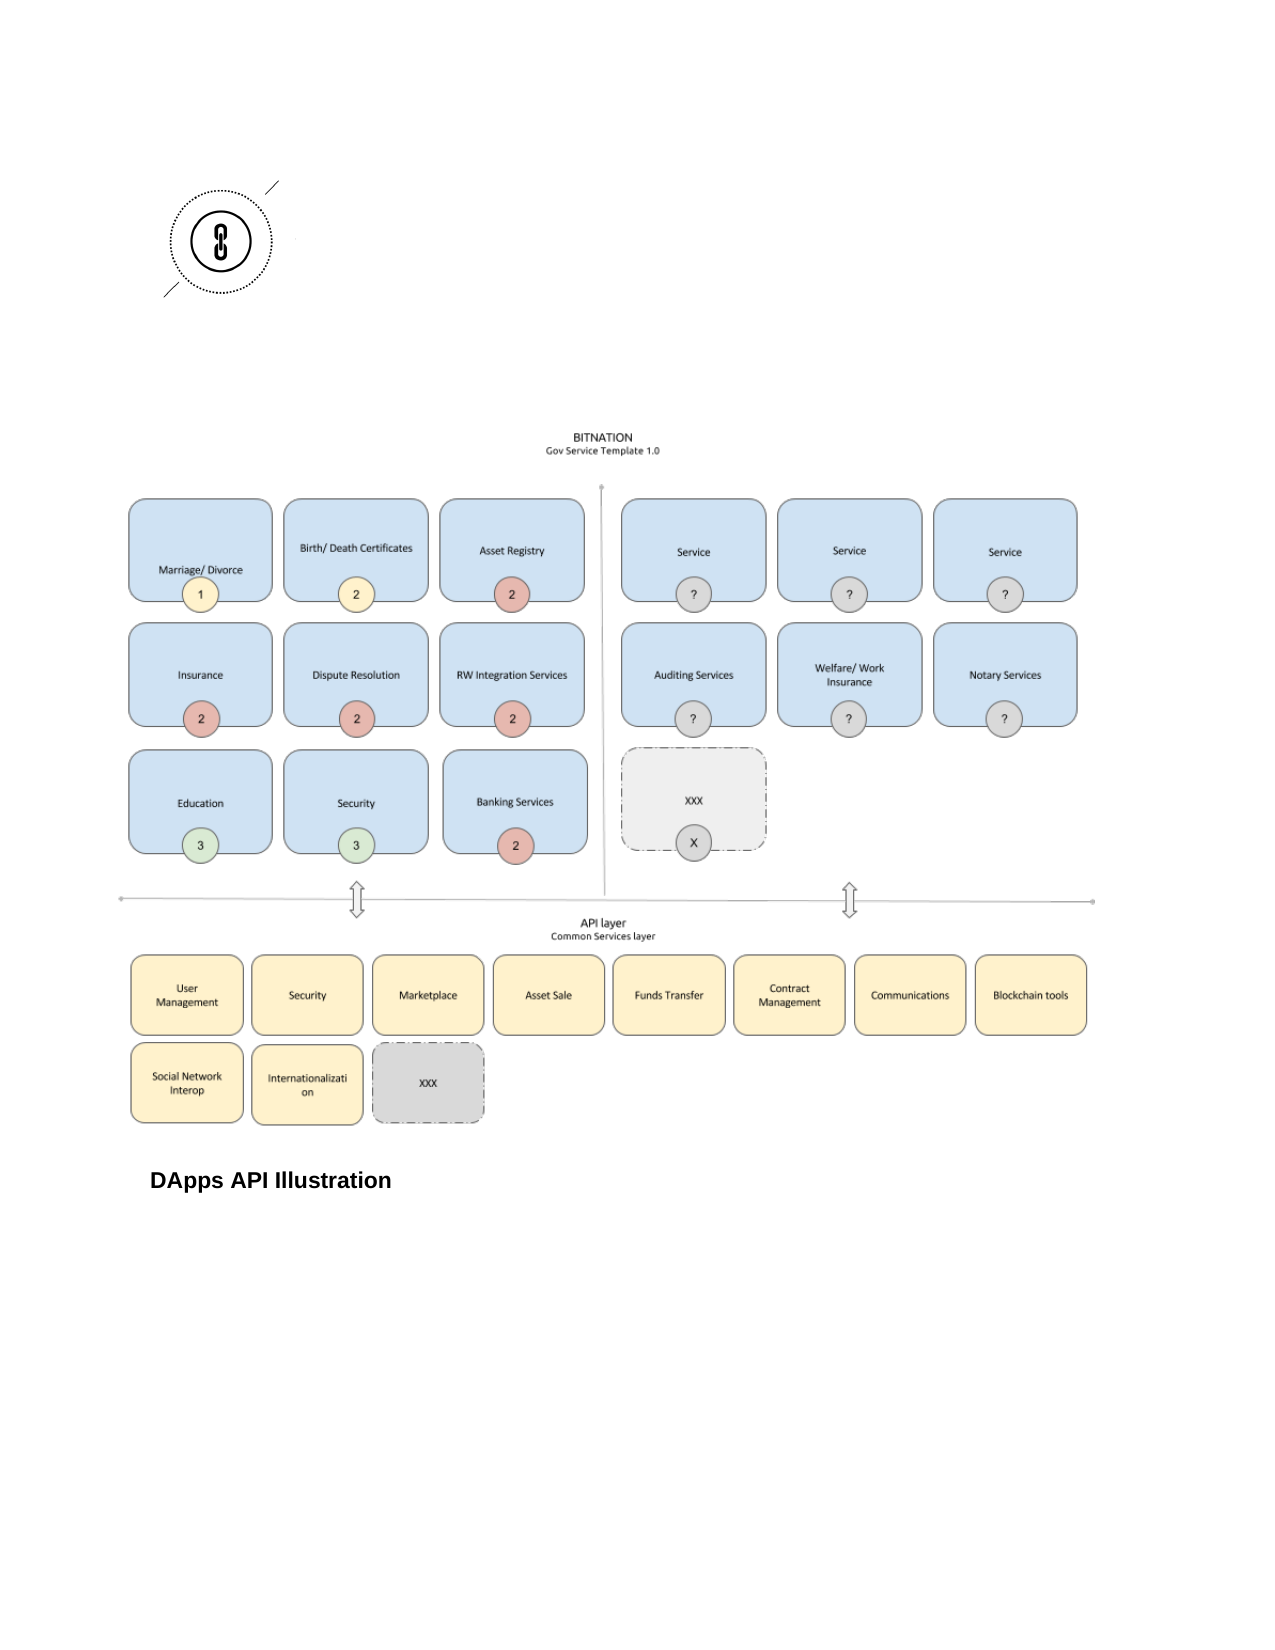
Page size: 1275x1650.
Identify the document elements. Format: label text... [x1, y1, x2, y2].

text DApps API Illustration [150, 150, 1125, 1194]
picture [150, 150, 296, 330]
picture [90, 381, 1115, 1150]
